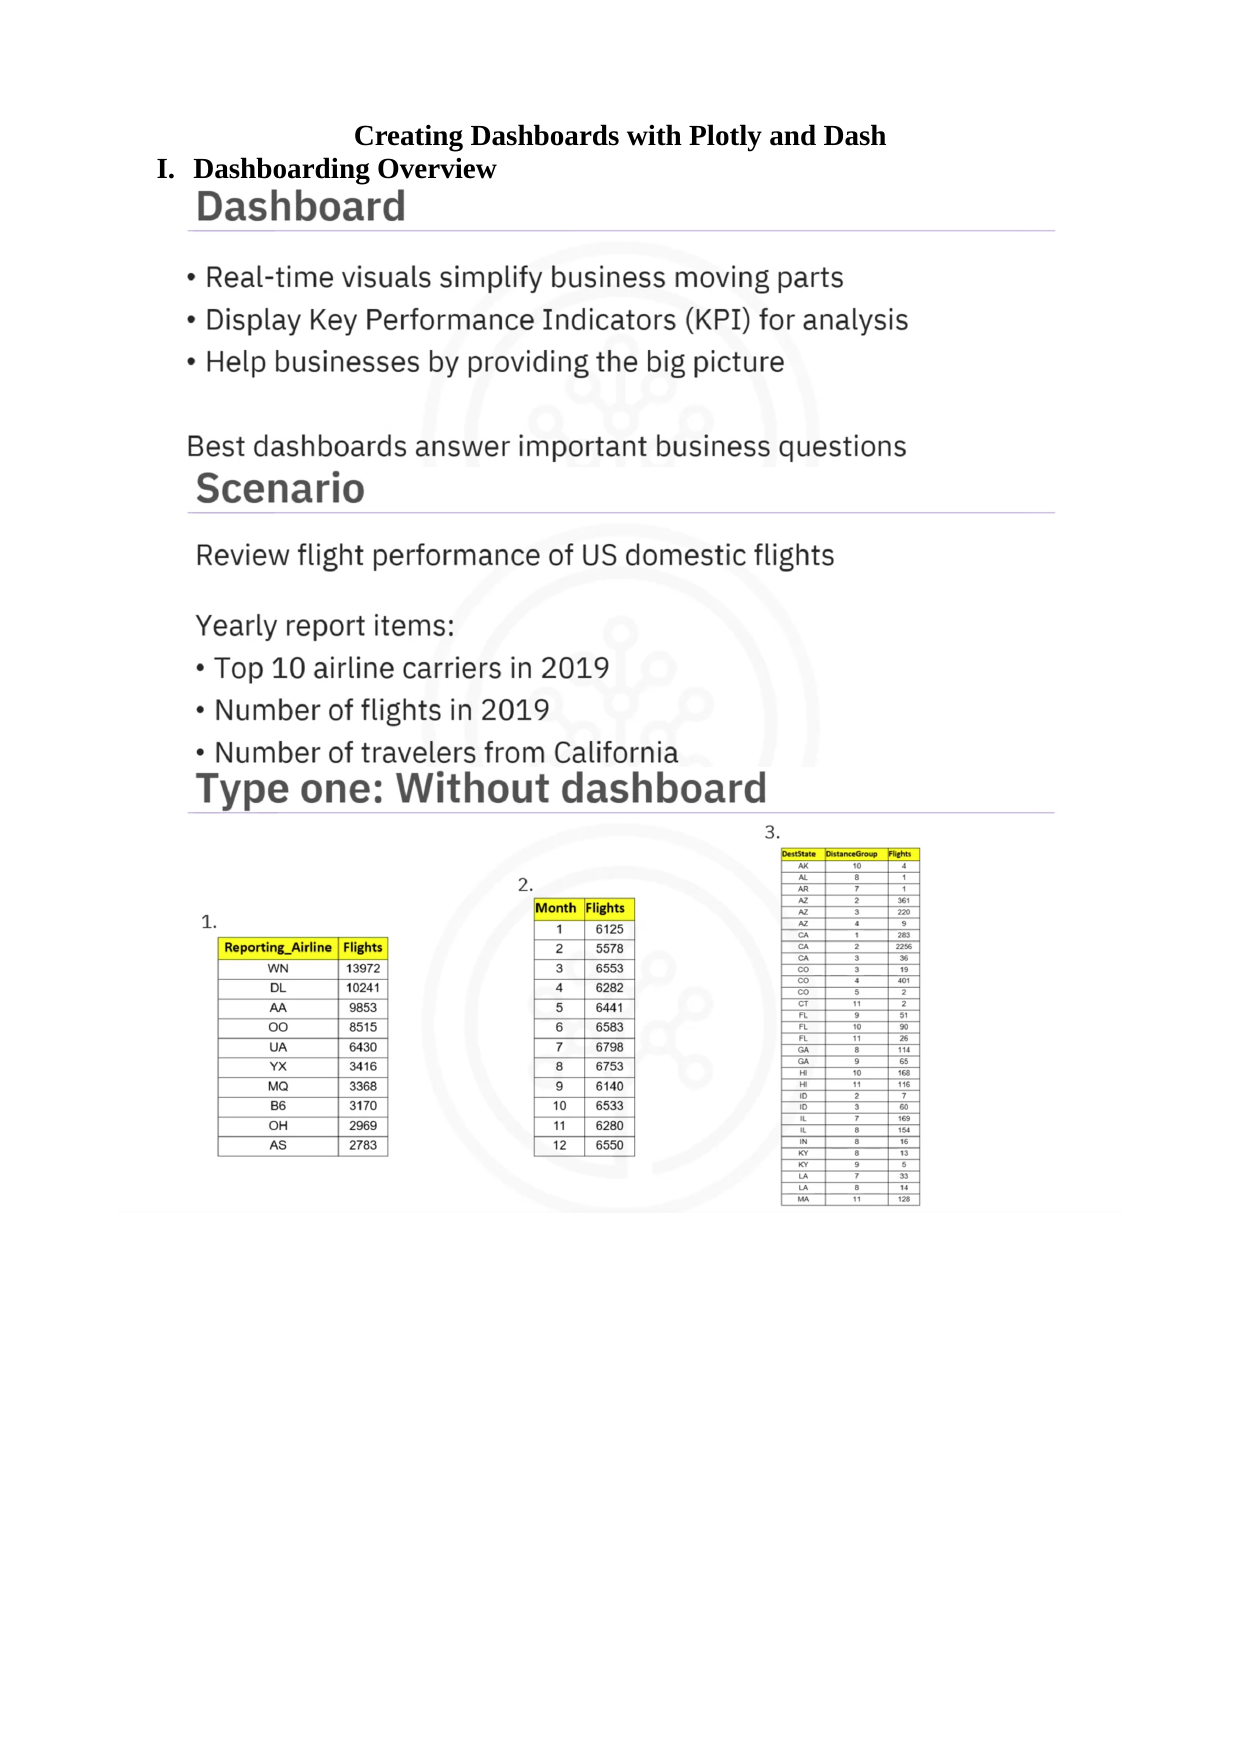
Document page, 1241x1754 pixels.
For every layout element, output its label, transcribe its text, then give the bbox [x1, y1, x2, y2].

list Dashboarding Overview [175, 152, 1122, 185]
picture [118, 185, 1123, 1213]
text Creating Dashboards with Plotly and Dash [118, 118, 1122, 152]
